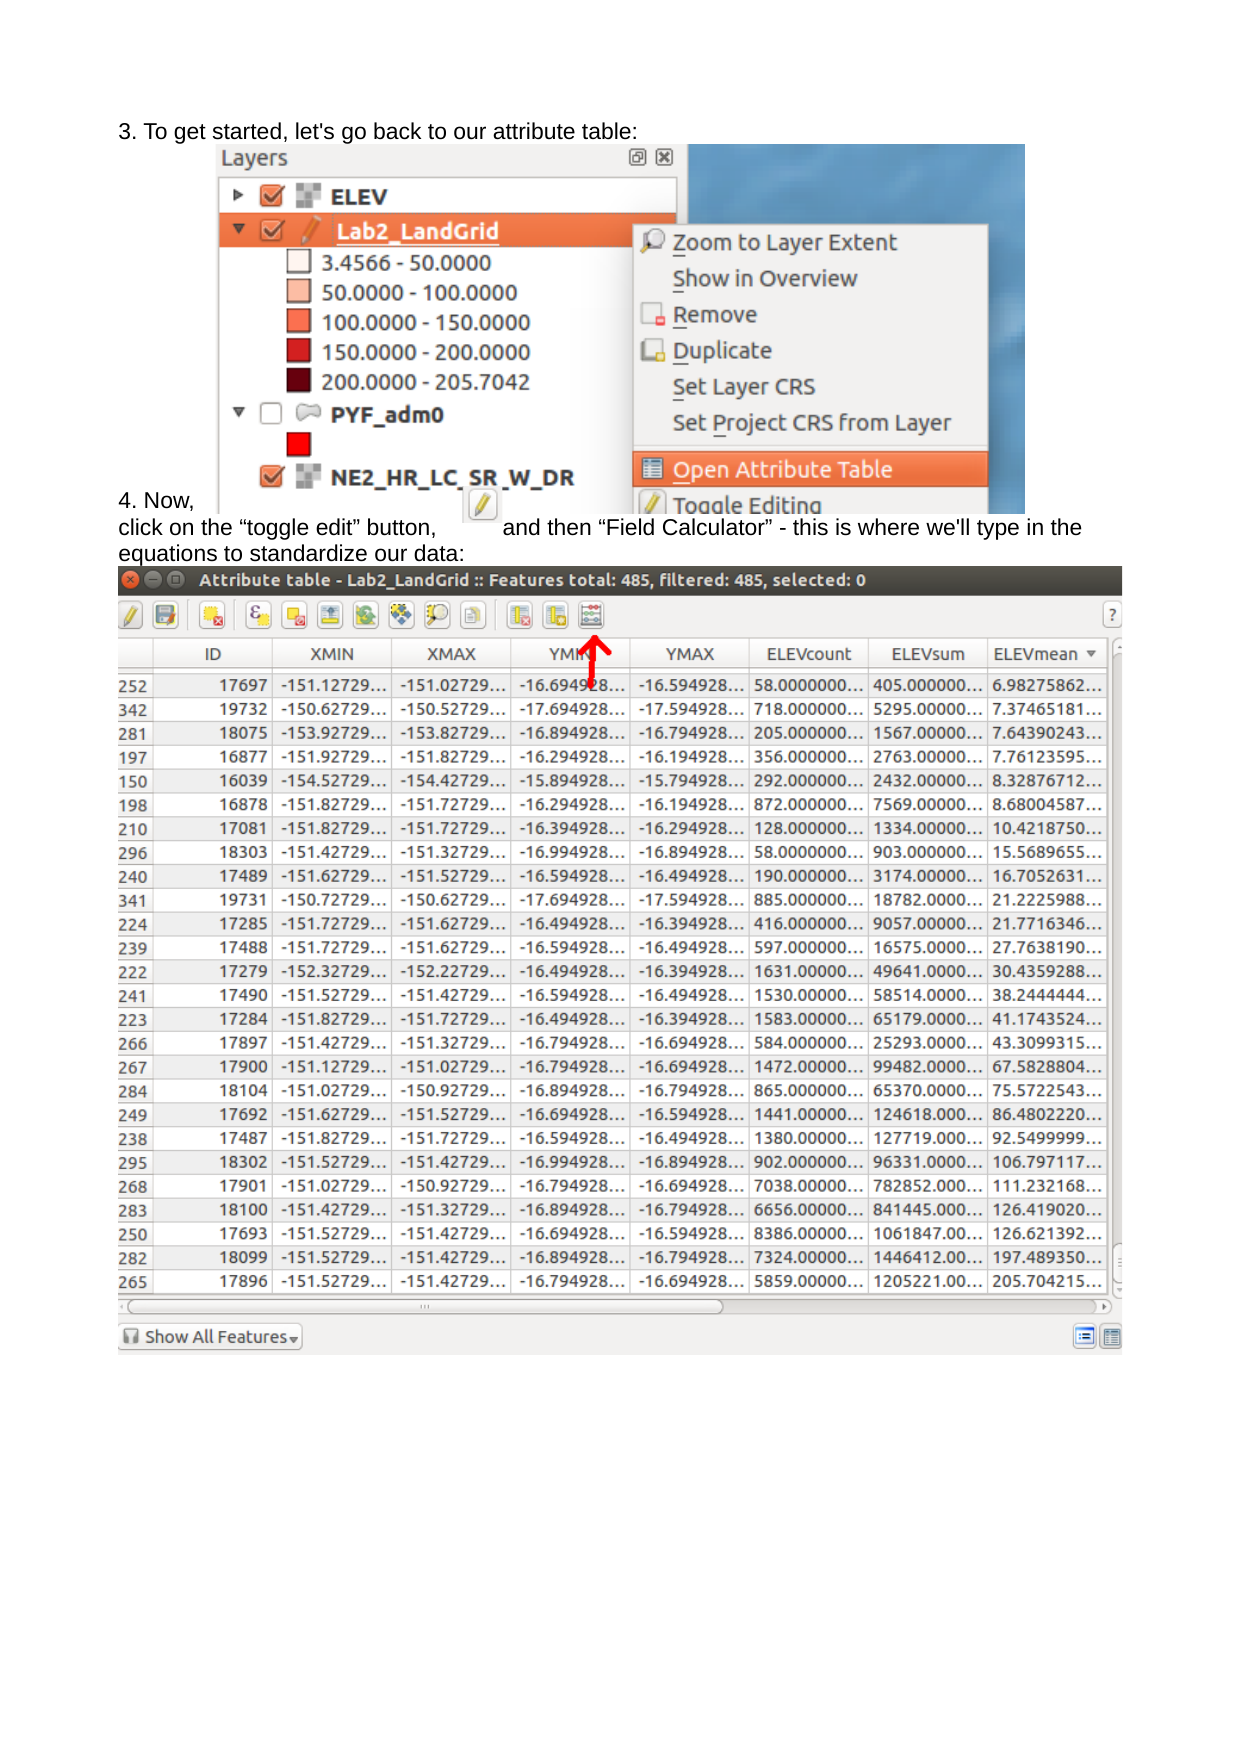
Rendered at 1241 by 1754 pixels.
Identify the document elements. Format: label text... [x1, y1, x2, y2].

text 3. To get started, let's go back to our attribute table: [118, 118, 1122, 144]
picture [215, 144, 1025, 523]
text 4. Now, click on the “toggle edit” button, and then “Field Calculator” - this is where we'll type in the equations to standardize our data: [118, 487, 1122, 566]
picture [118, 566, 1123, 1355]
